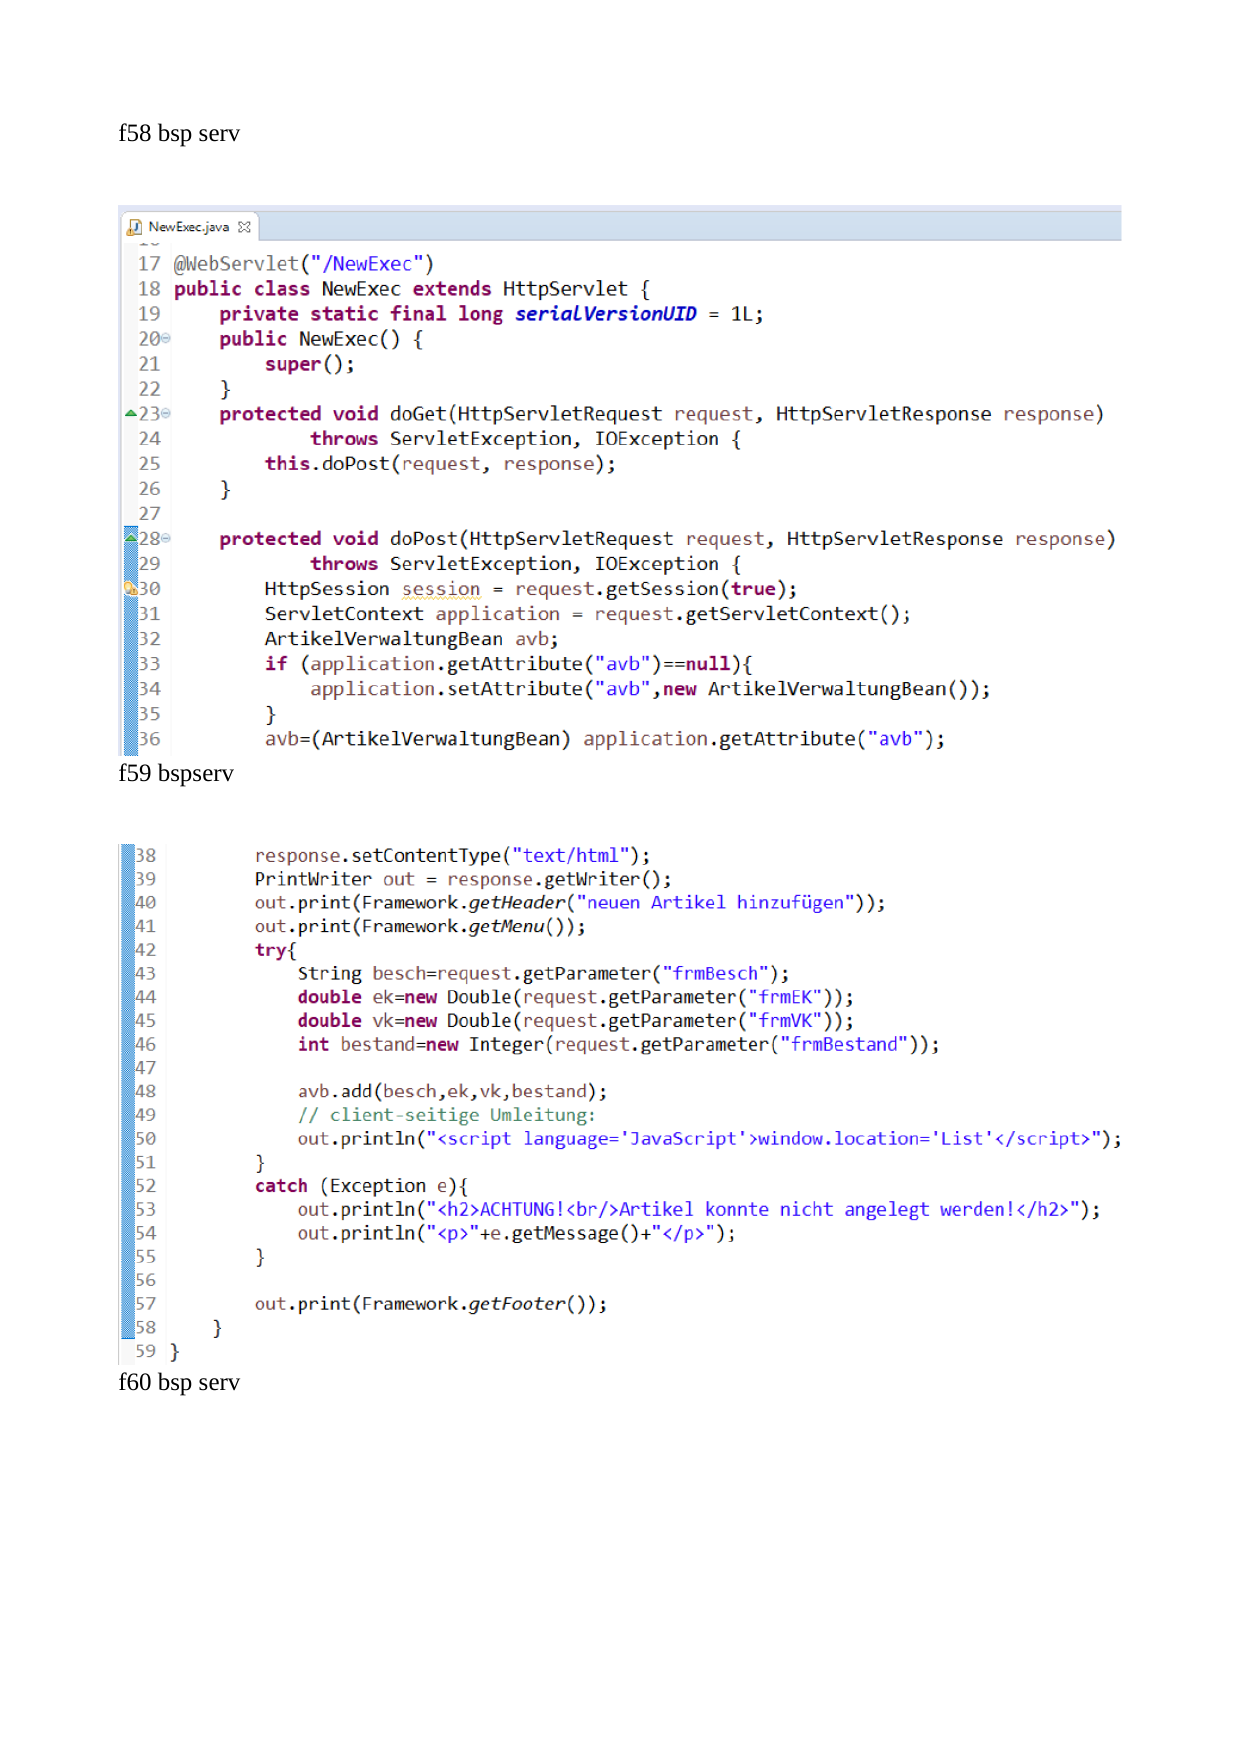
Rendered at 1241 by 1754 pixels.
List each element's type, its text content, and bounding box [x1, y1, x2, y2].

text f60 bsp serv [118, 1367, 1122, 1395]
picture [118, 844, 1122, 1367]
text f59 bspserv [118, 758, 1122, 787]
picture [118, 204, 1122, 758]
text f58 bsp serv [118, 118, 1122, 147]
